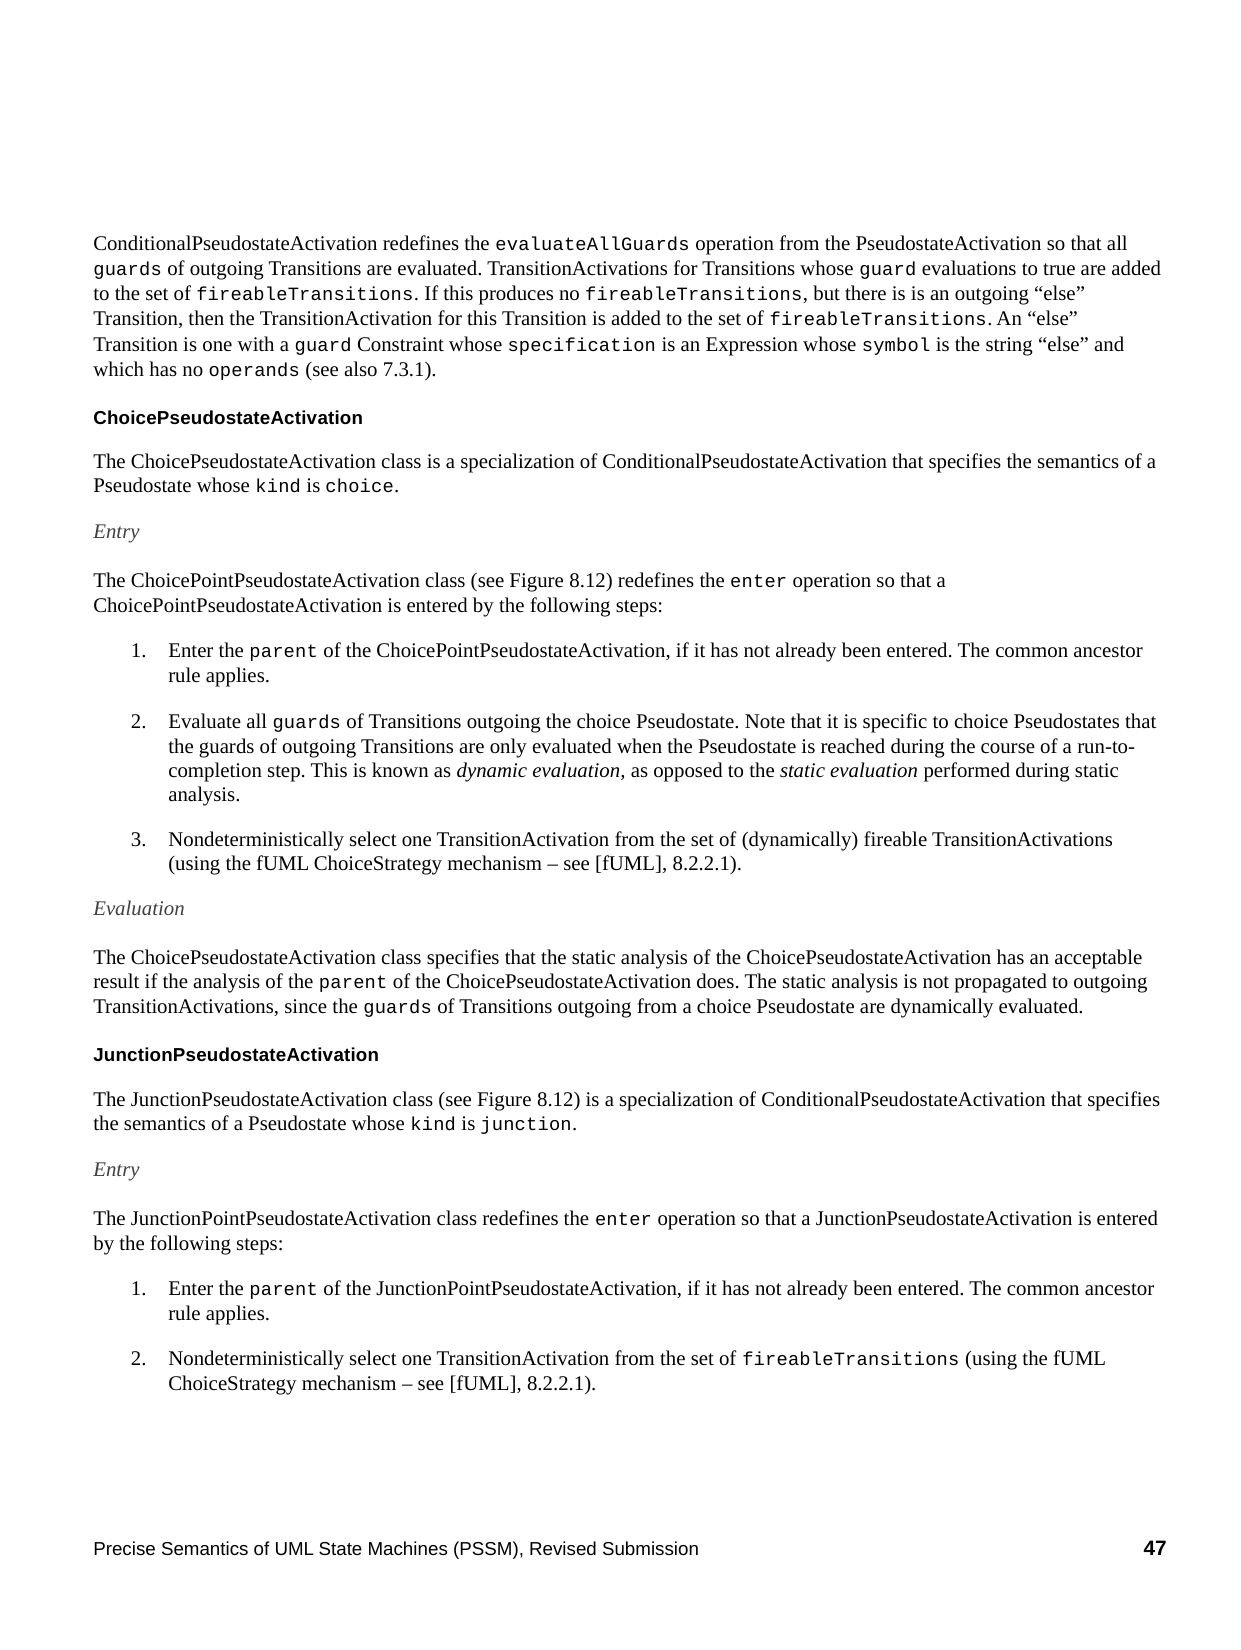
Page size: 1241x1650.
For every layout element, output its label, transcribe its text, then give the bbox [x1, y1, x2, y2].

list Nondeterministically select one TransitionActivation from the set of (dynamically) fireable TransitionActivations (using the fUML ChoiceStrategy mechanism – see [fUML], 8.2.2.1). [131, 827, 1164, 875]
list Enter the parent of the ChoicePointPseudostateActivation, if it has not already been entered. The common ancestor rule applies. [131, 638, 1164, 687]
subtitle Entry [93, 1157, 1164, 1181]
text The JunctionPseudostateActivation class (see Figure 8.12) is a specialization of ConditionalPseudostateActivation that specifies the semantics of a Pseudostate whose kind is junction. [93, 1087, 1164, 1136]
list Nondeterministically select one TransitionActivation from the set of fireableTransitions (using the fUML ChoiceStrategy mechanism – see [fUML], 8.2.2.1). [131, 1346, 1164, 1395]
text The ChoicePseudostateActivation class specifies that the static analysis of the ChoicePseudostateActivation has an acceptable result if the analysis of the parent of the ChoicePseudostateActivation does. The static analysis is not propagated to outgoing TransitionActivations, since the guards of Transitions outgoing from a choice Pseudostate are dynamically evaluated. [93, 945, 1164, 1019]
list Evaluate all guards of Transitions outgoing the choice Pseudostate. Note that it is specific to choice Pseudostates that the guards of outgoing Transitions are only evaluated when the Pseudostate is reached during the course of a run-to-completion step. This is known as dynamic evaluation, as opposed to the static evaluation performed during static analysis. [131, 708, 1164, 806]
text The ChoicePointPseudostateActivation class (see Figure 8.12) redefines the enter operation so that a ChoicePointPseudostateActivation is entered by the following steps: [93, 568, 1164, 617]
subtitle ChoicePseudostateActivation [93, 407, 1164, 428]
subtitle Entry [93, 519, 1164, 543]
text The ChoicePseudostateActivation class is a specialization of ConditionalPseudostateActivation that specifies the semantics of a Pseudostate whose kind is choice. [93, 449, 1164, 498]
list Enter the parent of the JunctionPointPseudostateActivation, if it has not already been entered. The common ancestor rule applies. [131, 1276, 1164, 1325]
subtitle JunctionPseudostateActivation [93, 1044, 1164, 1066]
subtitle Evaluation [93, 896, 1164, 920]
text The JunctionPointPseudostateActivation class redefines the enter operation so that a JunctionPseudostateActivation is entered by the following steps: [93, 1205, 1164, 1254]
text ConditionalPseudostateActivation redefines the evaluateAllGuards operation from the PseudostateActivation so that all guards of outgoing Transitions are evaluated. TransitionActivations for Transitions whose guard evaluations to true are added to the set of fireableTransitions. If this produces no fireableTransitions, but there is is an outgoing “else” Transition, then the TransitionActivation for this Transition is added to the set of fireableTransitions. An “else” Transition is one with a guard Constraint whose specification is an Expression whose symbol is the string “else” and which has no operands (see also 7.3.1). [93, 231, 1164, 382]
